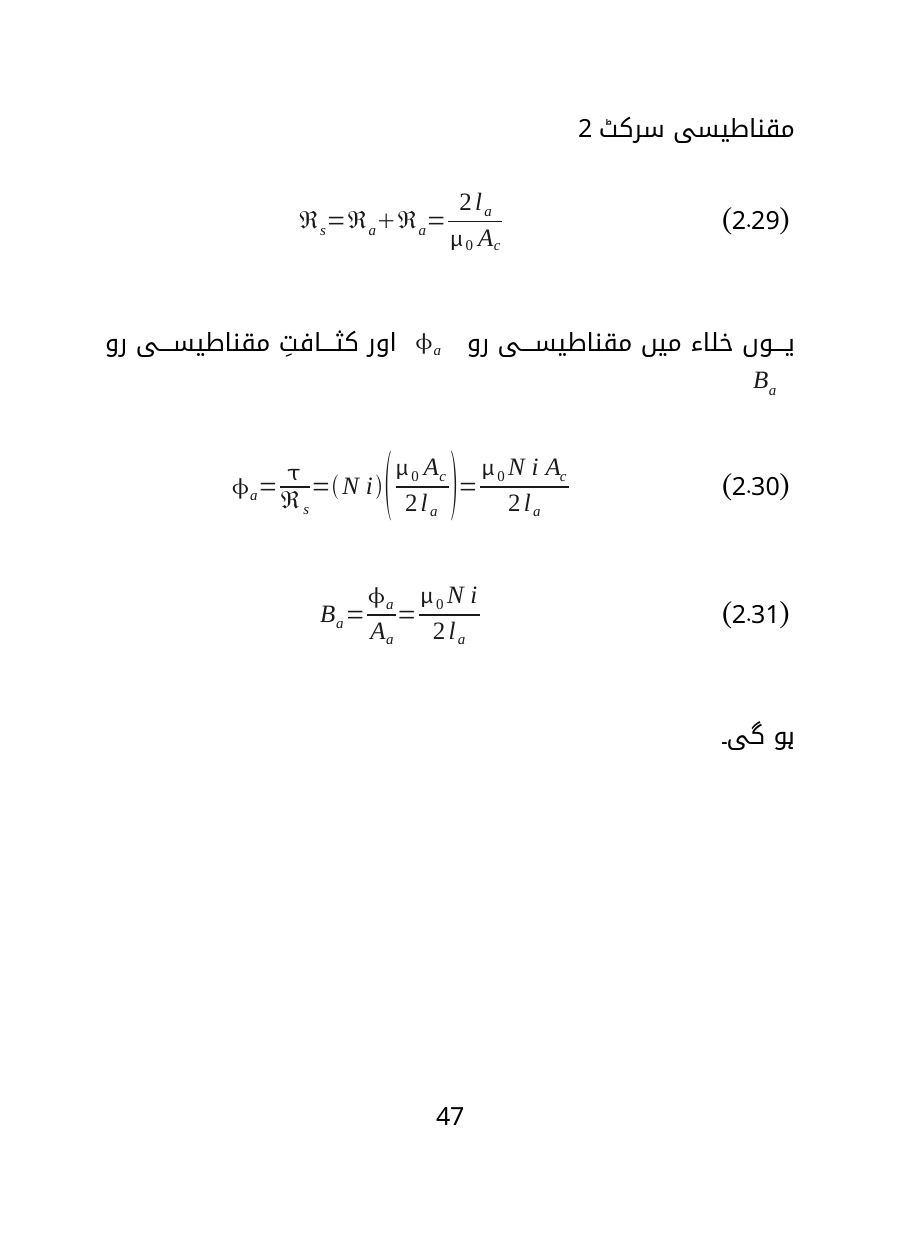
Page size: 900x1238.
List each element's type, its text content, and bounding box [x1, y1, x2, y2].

table_header [105, 576, 686, 666]
table_header (2.30) [688, 445, 795, 542]
table_header (2.31) [686, 576, 795, 666]
table_header [105, 445, 688, 542]
text ہو گی۔ [105, 713, 795, 760]
table_header (2.29) [688, 183, 795, 273]
text یوں خلاء میں مقناطیسی رو اور کثافتِ مقناطیسی رو [105, 319, 795, 398]
table_header [105, 183, 688, 273]
